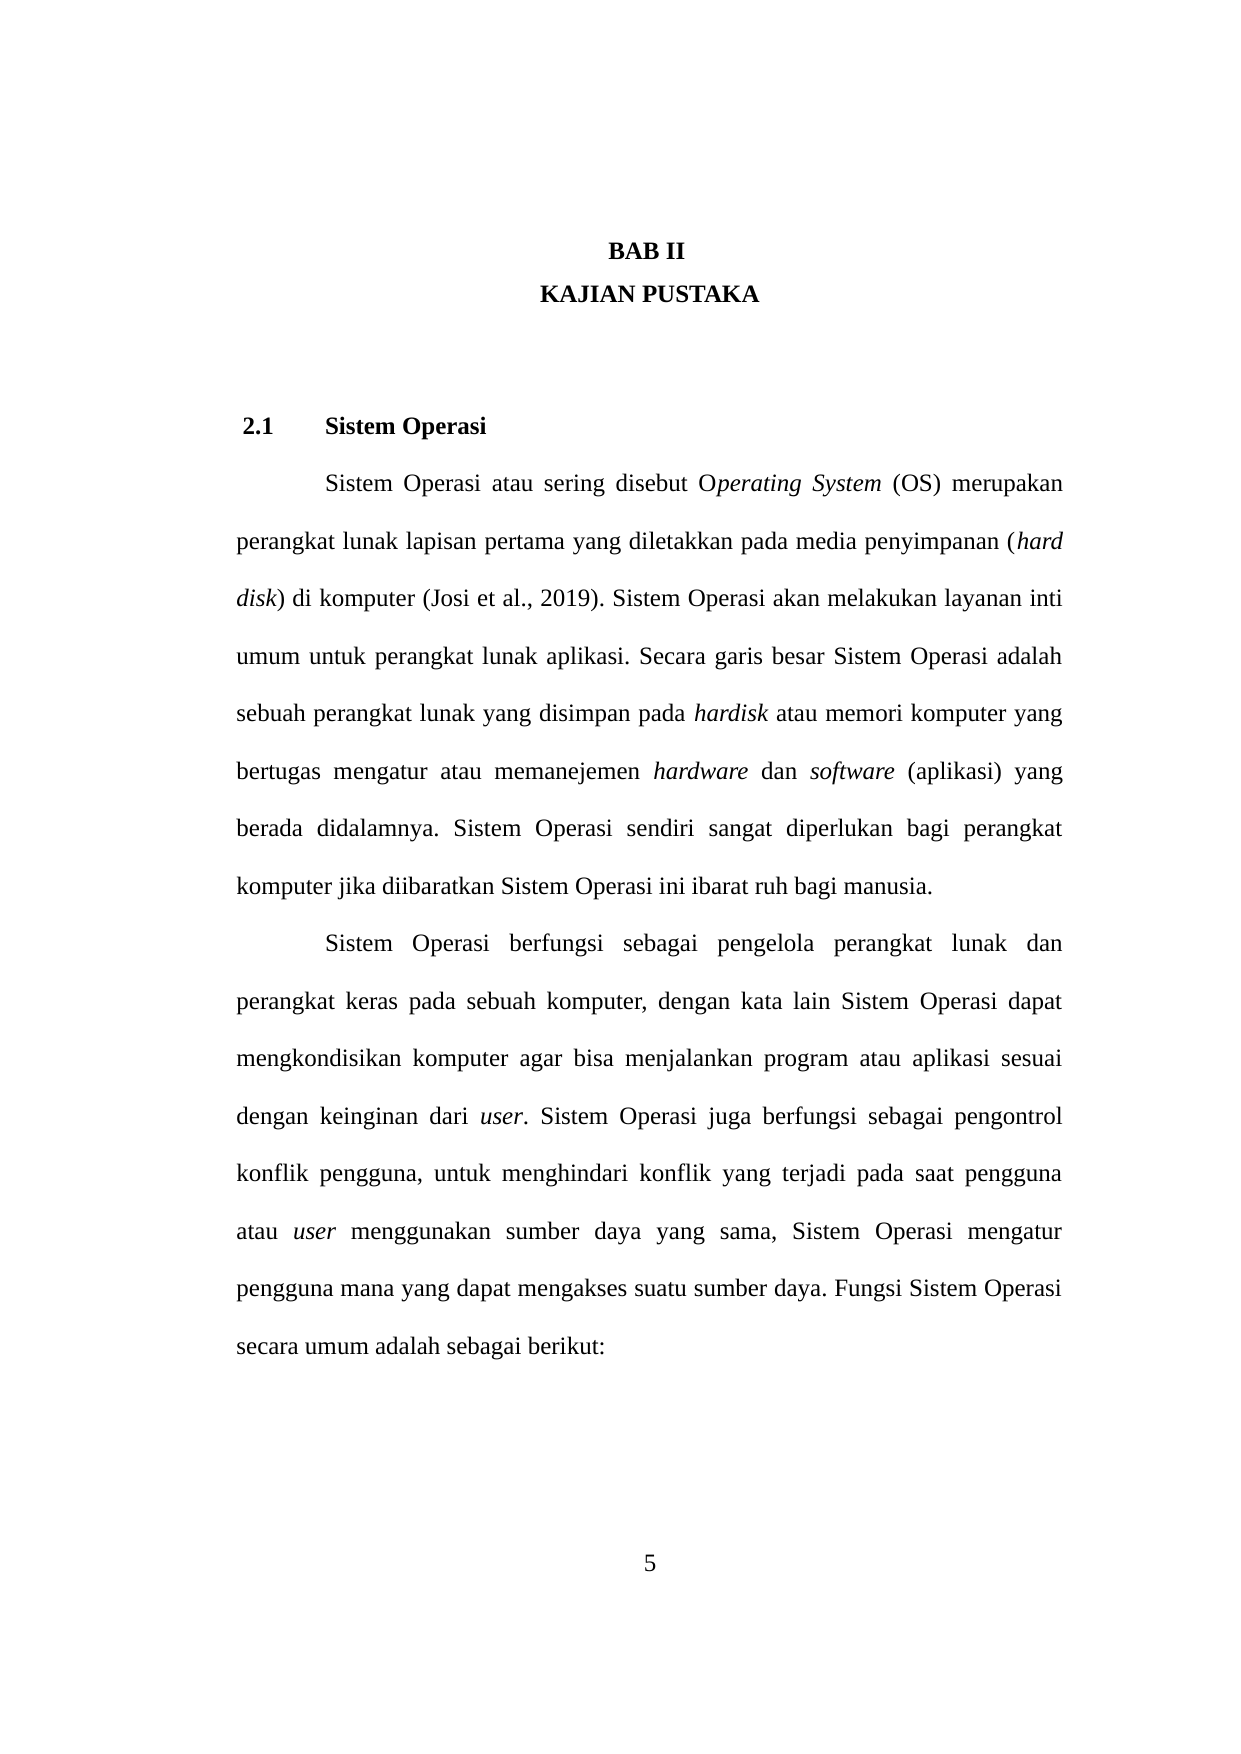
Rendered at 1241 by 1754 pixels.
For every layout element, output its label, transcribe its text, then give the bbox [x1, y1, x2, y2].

subtitle KAJIAN PUSTAKA [236, 236, 1063, 308]
subtitle Sistem Operasi [236, 411, 1063, 440]
text Sistem Operasi atau sering disebut Operating System (OS) merupakan perangkat lunak lapisan pertama yang diletakkan pada media penyimpanan (hard disk) di komputer (Josi et al., 2019)⁠. Sistem Operasi akan melakukan layanan inti umum untuk perangkat lunak aplikasi. Secara garis besar Sistem Operasi adalah sebuah perangkat lunak yang disimpan pada hardisk atau memori komputer yang bertugas mengatur atau memanejemen hardware dan software (aplikasi) yang berada didalamnya. Sistem Operasi sendiri sangat diperlukan bagi perangkat komputer jika diibaratkan Sistem Operasi ini ibarat ruh bagi manusia. [236, 468, 1063, 900]
text Sistem Operasi berfungsi sebagai pengelola perangkat lunak dan perangkat keras pada sebuah komputer, dengan kata lain Sistem Operasi dapat mengkondisikan komputer agar bisa menjalankan program atau aplikasi sesuai dengan keinginan dari user. Sistem Operasi juga berfungsi sebagai pengontrol konflik pengguna, untuk menghindari konflik yang terjadi pada saat pengguna atau user menggunakan sumber daya yang sama, Sistem Operasi mengatur pengguna mana yang dapat mengakses suatu sumber daya. Fungsi Sistem Operasi secara umum adalah sebagai berikut: [236, 928, 1063, 1360]
